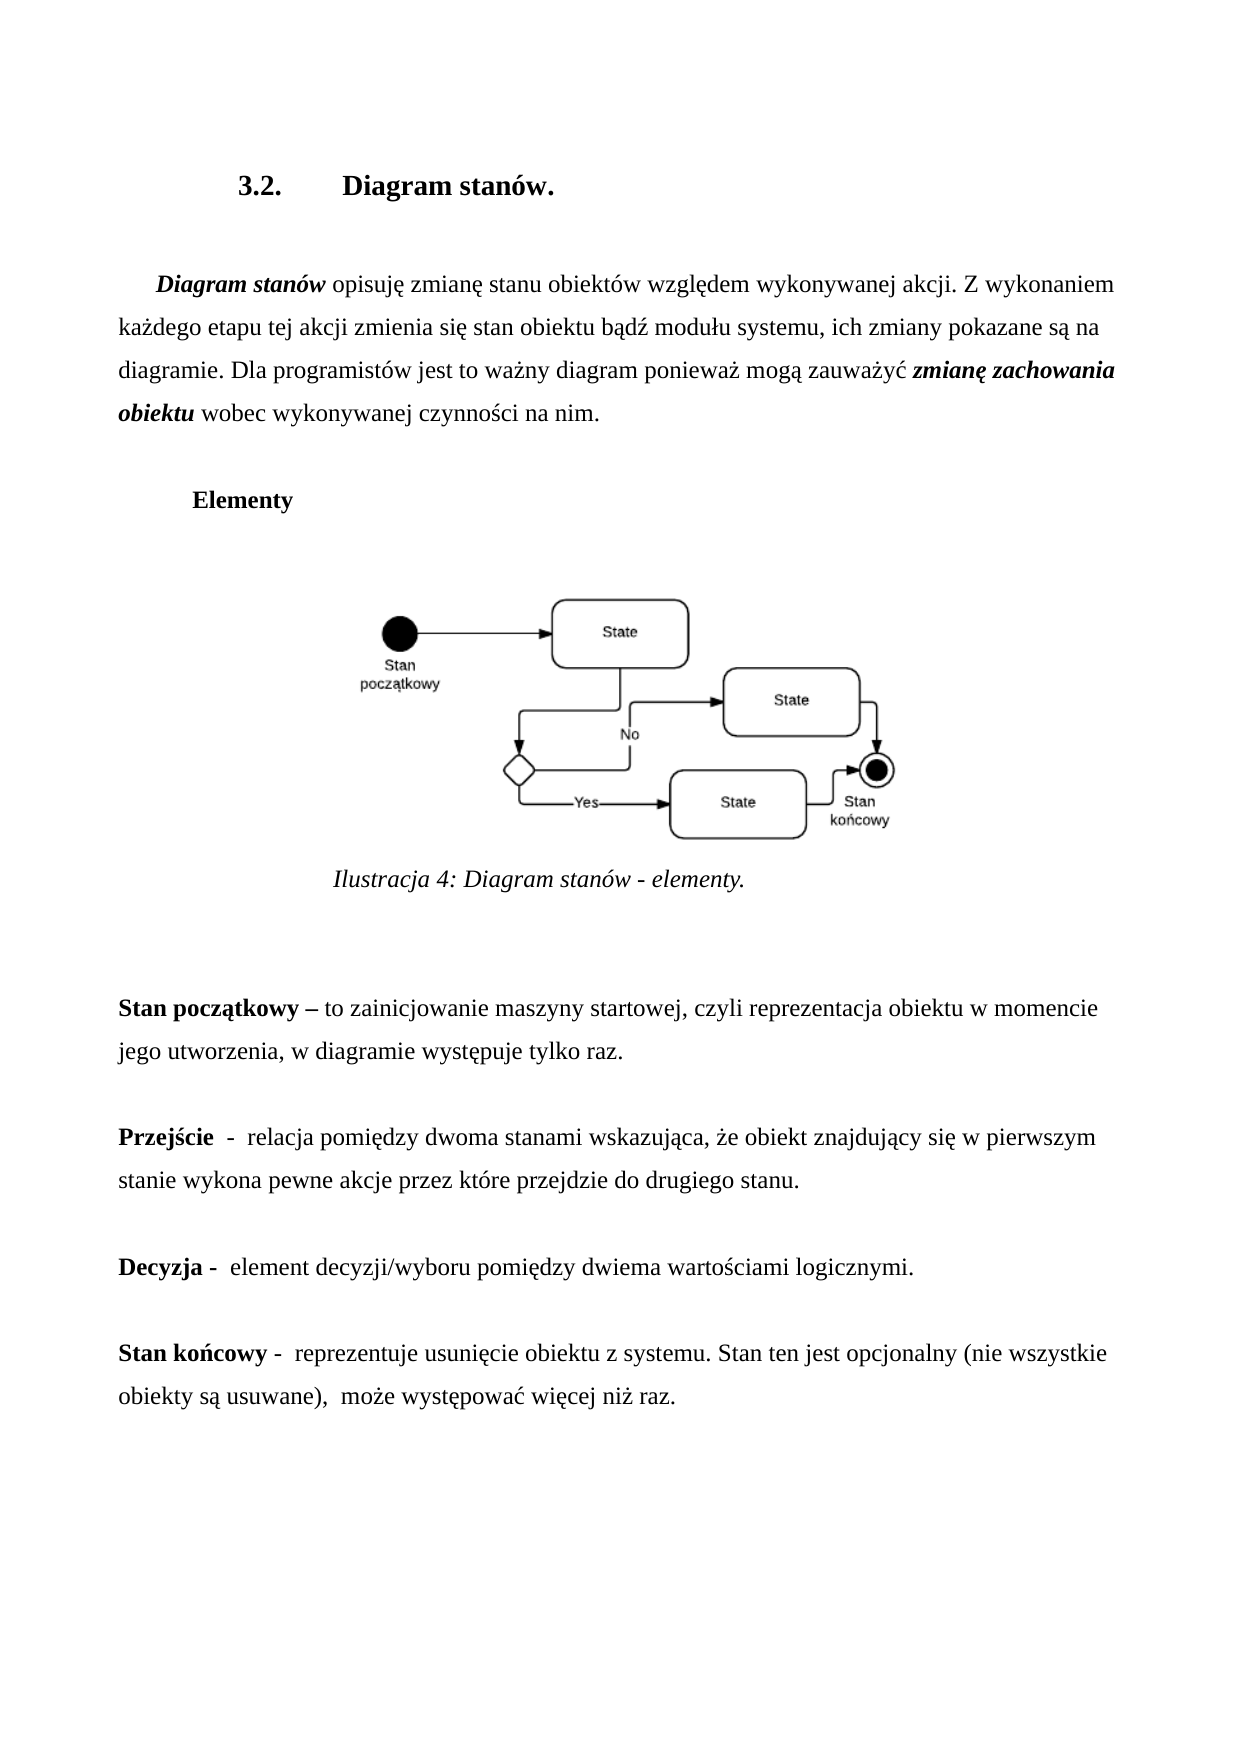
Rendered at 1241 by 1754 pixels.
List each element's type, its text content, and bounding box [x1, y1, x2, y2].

list Diagram stanów. [231, 168, 1122, 252]
text Decyzja - element decyzji/wyboru pomiędzy dwiema wartościami logicznymi. [118, 1252, 1122, 1281]
picture [332, 583, 908, 864]
text Ilustracja 4: Diagram stanów - elementy. [333, 864, 907, 892]
text Diagram stanów opisuję zmianę stanu obiektów względem wykonywanej akcji. Z wykonaniem każdego etapu tej akcji zmienia się stan obiektu bądź modułu systemu, ich zmiany pokazane są na diagramie. Dla programistów jest to ważny diagram ponieważ mogą zauważyć zmianę zachowania obiektu wobec wykonywanej czynności na nim. [118, 269, 1122, 427]
text Stan początkowy – to zainicjowanie maszyny startowej, czyli reprezentacja obiektu w momencie jego utworzenia, w diagramie występuje tylko raz. [118, 993, 1122, 1065]
text Elementy [118, 485, 1122, 513]
text Przejście - relacja pomiędzy dwoma stanami wskazująca, że obiekt znajdujący się w pierwszym stanie wykona pewne akcje przez które przejdzie do drugiego stanu. [118, 1122, 1122, 1194]
text Stan końcowy - reprezentuje usunięcie obiektu z systemu. Stan ten jest opcjonalny (nie wszystkie obiekty są usuwane), może występować więcej niż raz. [118, 1338, 1122, 1410]
